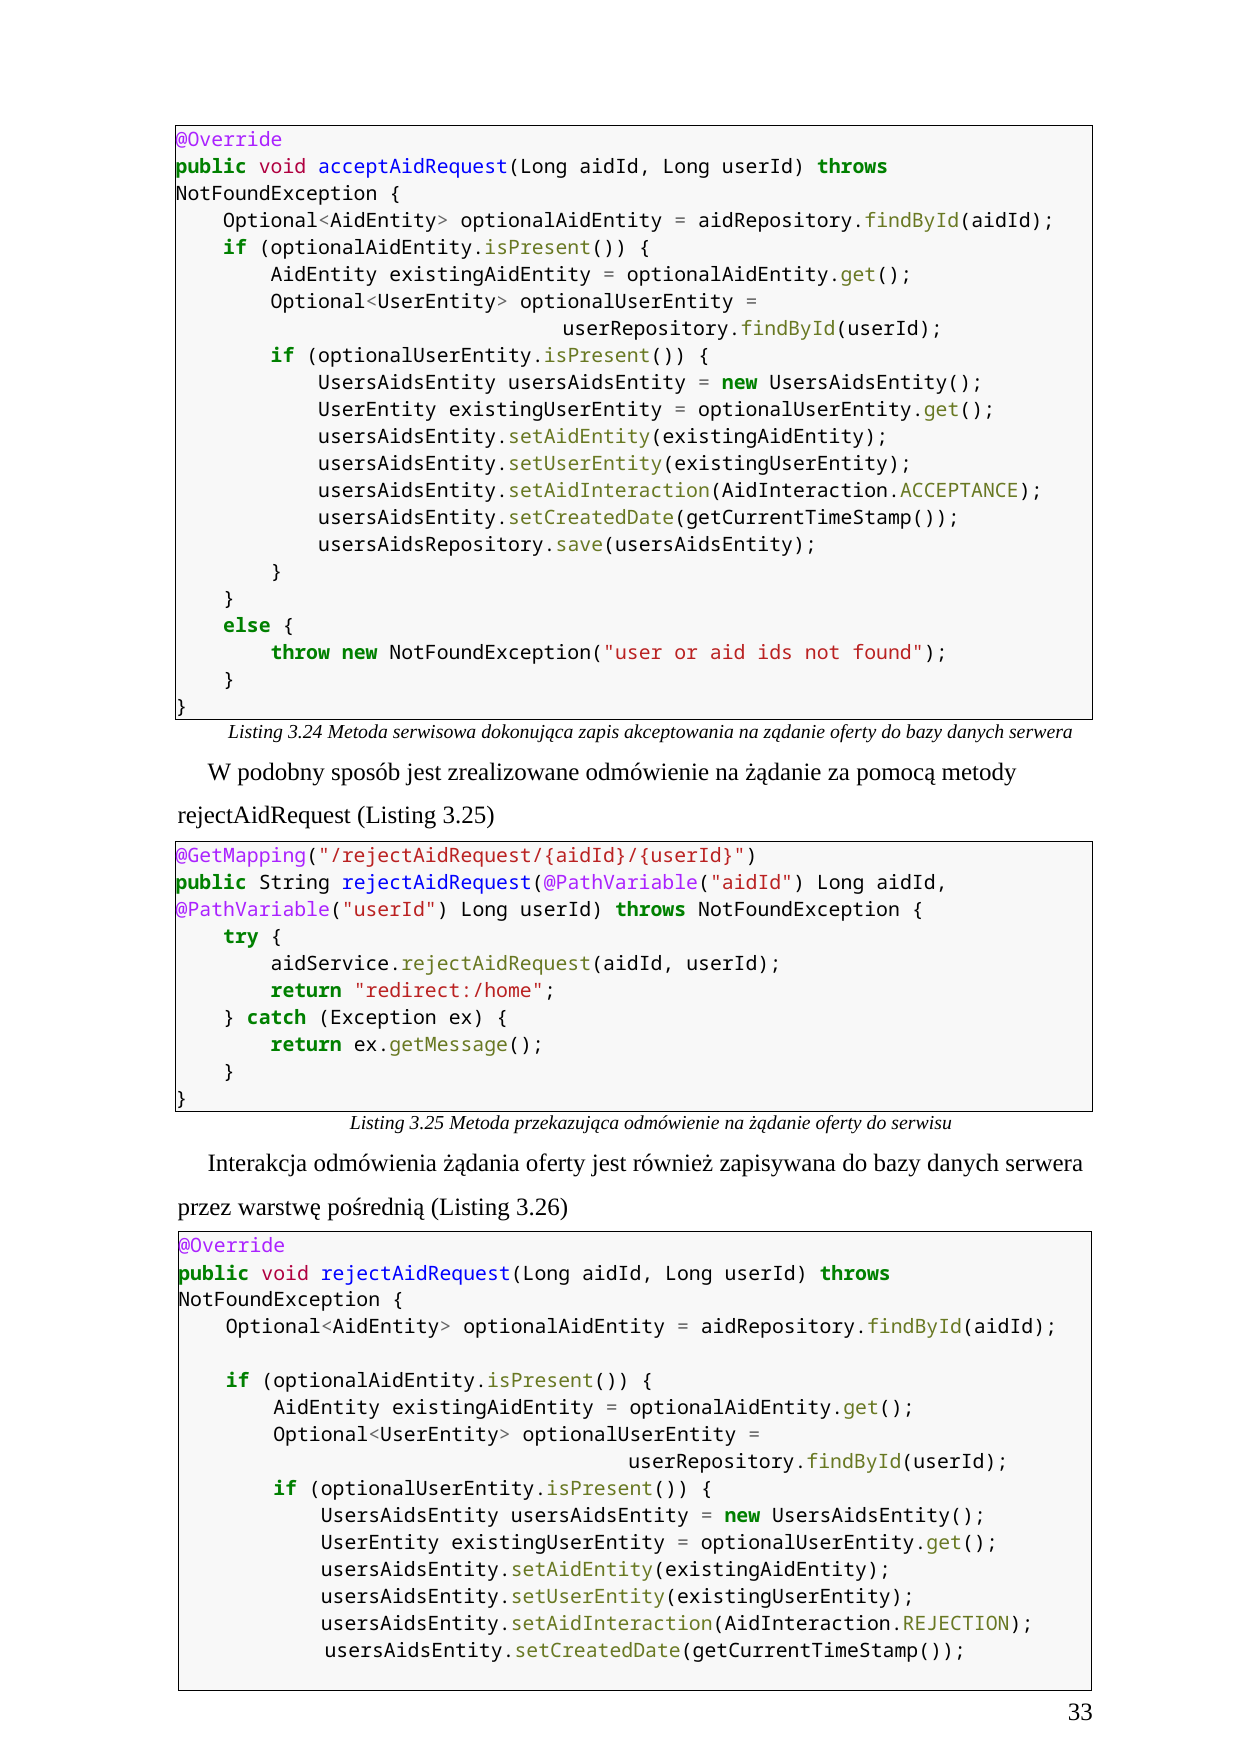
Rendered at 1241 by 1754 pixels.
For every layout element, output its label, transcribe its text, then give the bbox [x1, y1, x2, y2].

text Listing 3.24 Metoda serwisowa dokonująca zapis akceptowania na ządanie oferty do bazy danych serwera [179, 720, 1093, 742]
text W podobny sposób jest zrealizowane odmówienie na żądanie za pomocą metody rejectAidRequest (Listing 3.25) [177, 720, 1092, 829]
text Interakcja odmówienia żądania oferty jest również zapisywana do bazy danych serwera przez warstwę pośrednią (Listing 3.26) [177, 1112, 1092, 1220]
text Listing 3.25 Metoda przekazująca odmówienie na żądanie oferty do serwisu [179, 1112, 1093, 1134]
